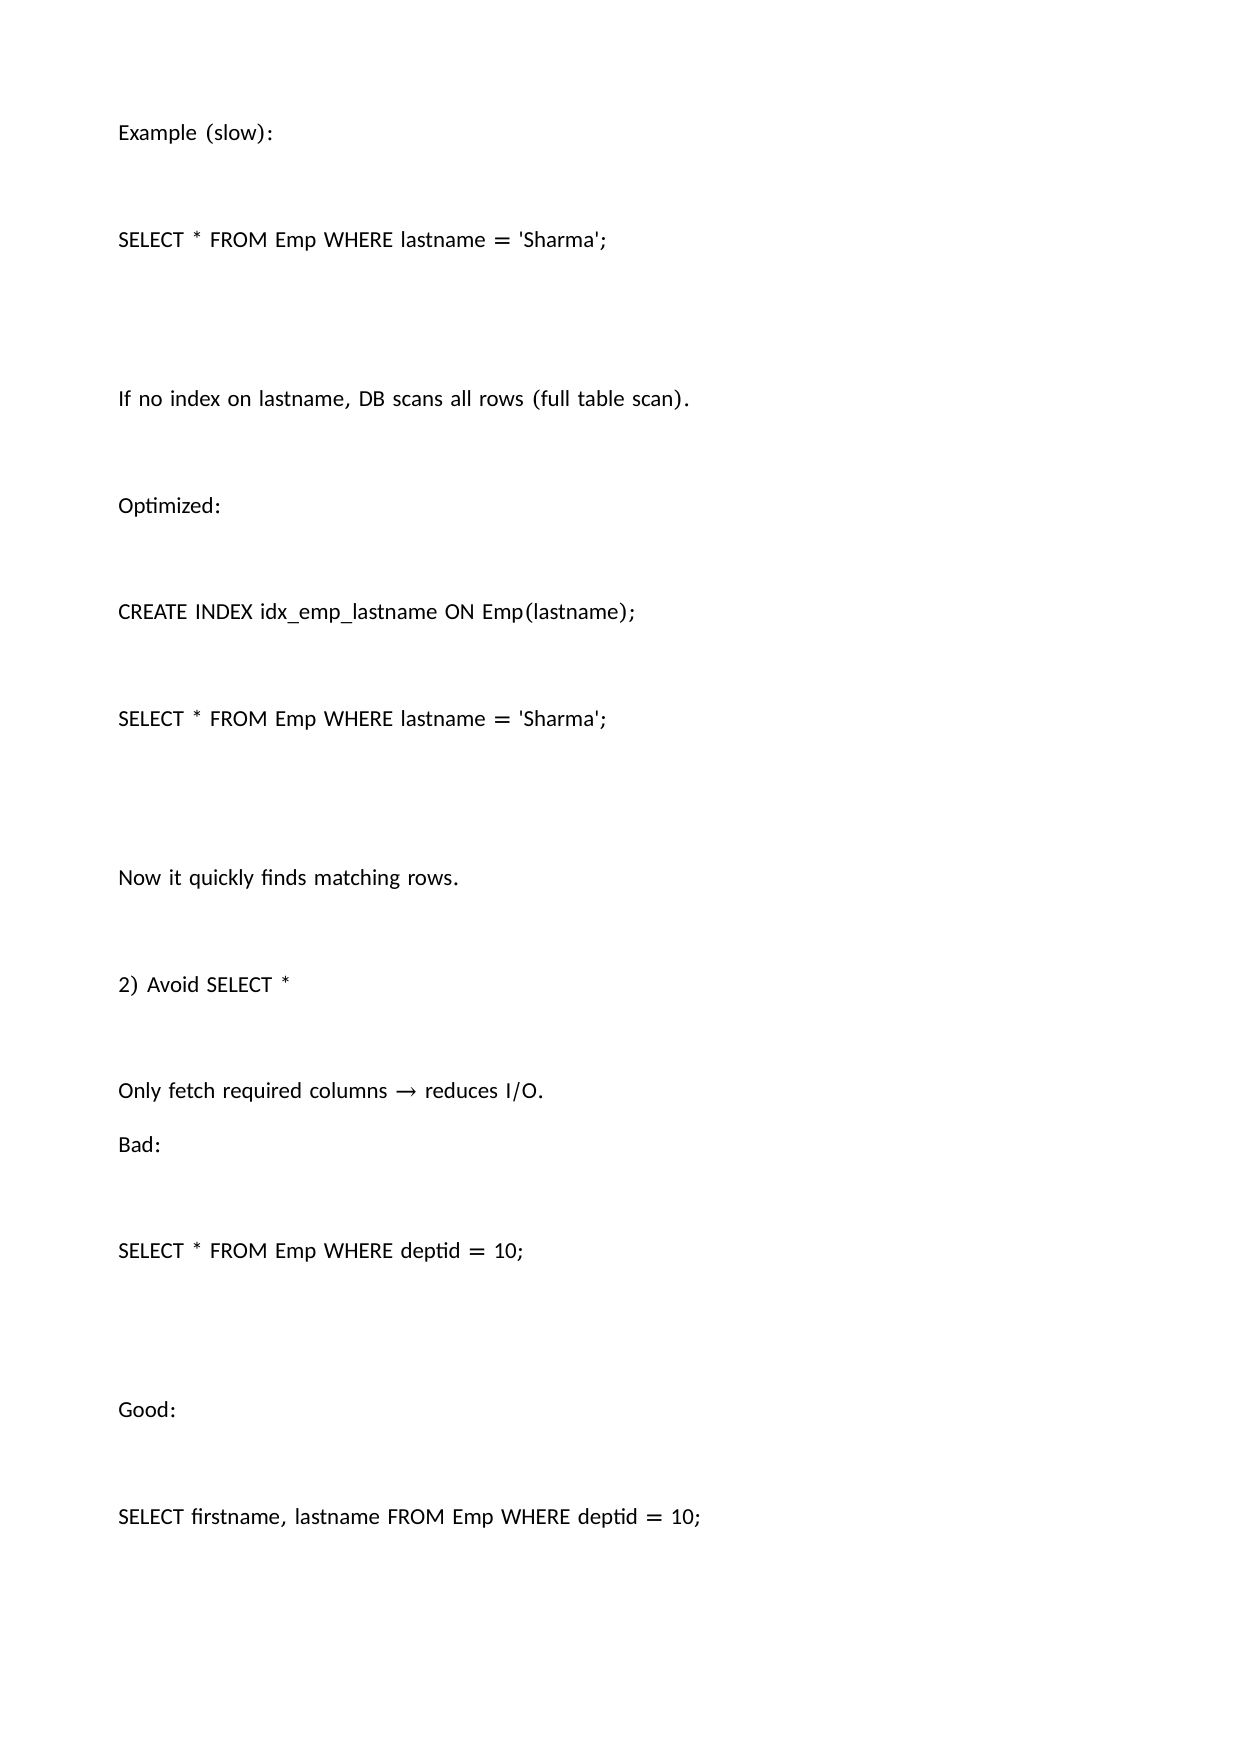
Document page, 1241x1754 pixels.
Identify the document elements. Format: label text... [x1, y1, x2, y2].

text If no index on lastname, DB scans all rows (full table scan). [118, 384, 1122, 412]
text SELECT * FROM Emp WHERE lastname = 'Sharma'; [118, 703, 1122, 732]
text Good: [118, 1395, 1122, 1424]
text Bad: [118, 1129, 1122, 1158]
text 2) Avoid SELECT * [118, 969, 1122, 998]
text SELECT * FROM Emp WHERE deptid = 10; [118, 1236, 1122, 1264]
text CREATE INDEX idx_emp_lastname ON Emp(lastname); [118, 597, 1122, 625]
text Only fetch required columns → reduces I/O. [118, 1076, 1122, 1104]
text Optimized: [118, 491, 1122, 519]
text SELECT * FROM Emp WHERE lastname = 'Sharma'; [118, 224, 1122, 253]
text Now it quickly finds matching rows. [118, 863, 1122, 891]
text SELECT firstname, lastname FROM Emp WHERE deptid = 10; [118, 1502, 1122, 1530]
text Example (slow): [118, 118, 1122, 147]
